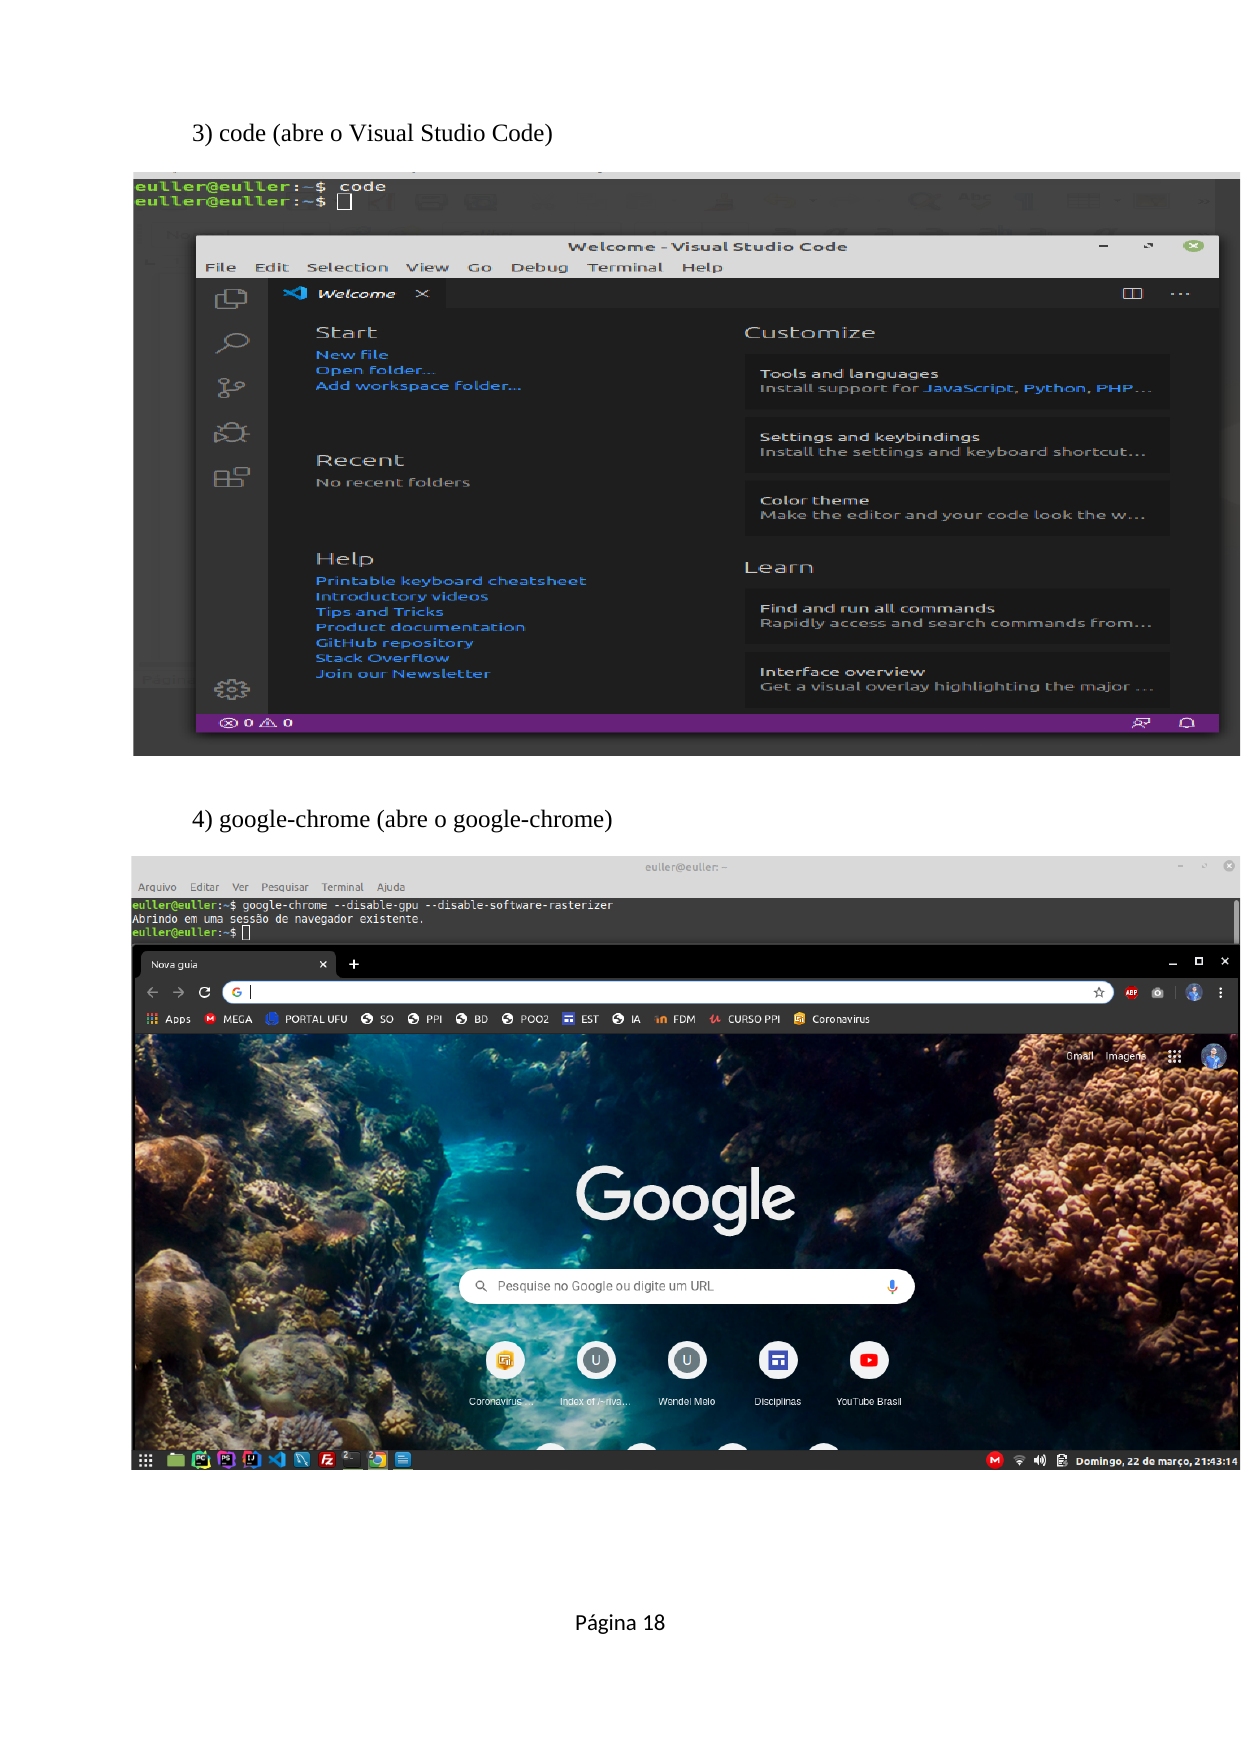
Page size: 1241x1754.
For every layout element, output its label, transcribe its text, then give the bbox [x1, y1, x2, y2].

text 4) google-chrome (abre o google-chrome) [118, 804, 1122, 833]
picture [131, 856, 1241, 1470]
text 3) code (abre o Visual Studio Code) [118, 118, 1122, 147]
